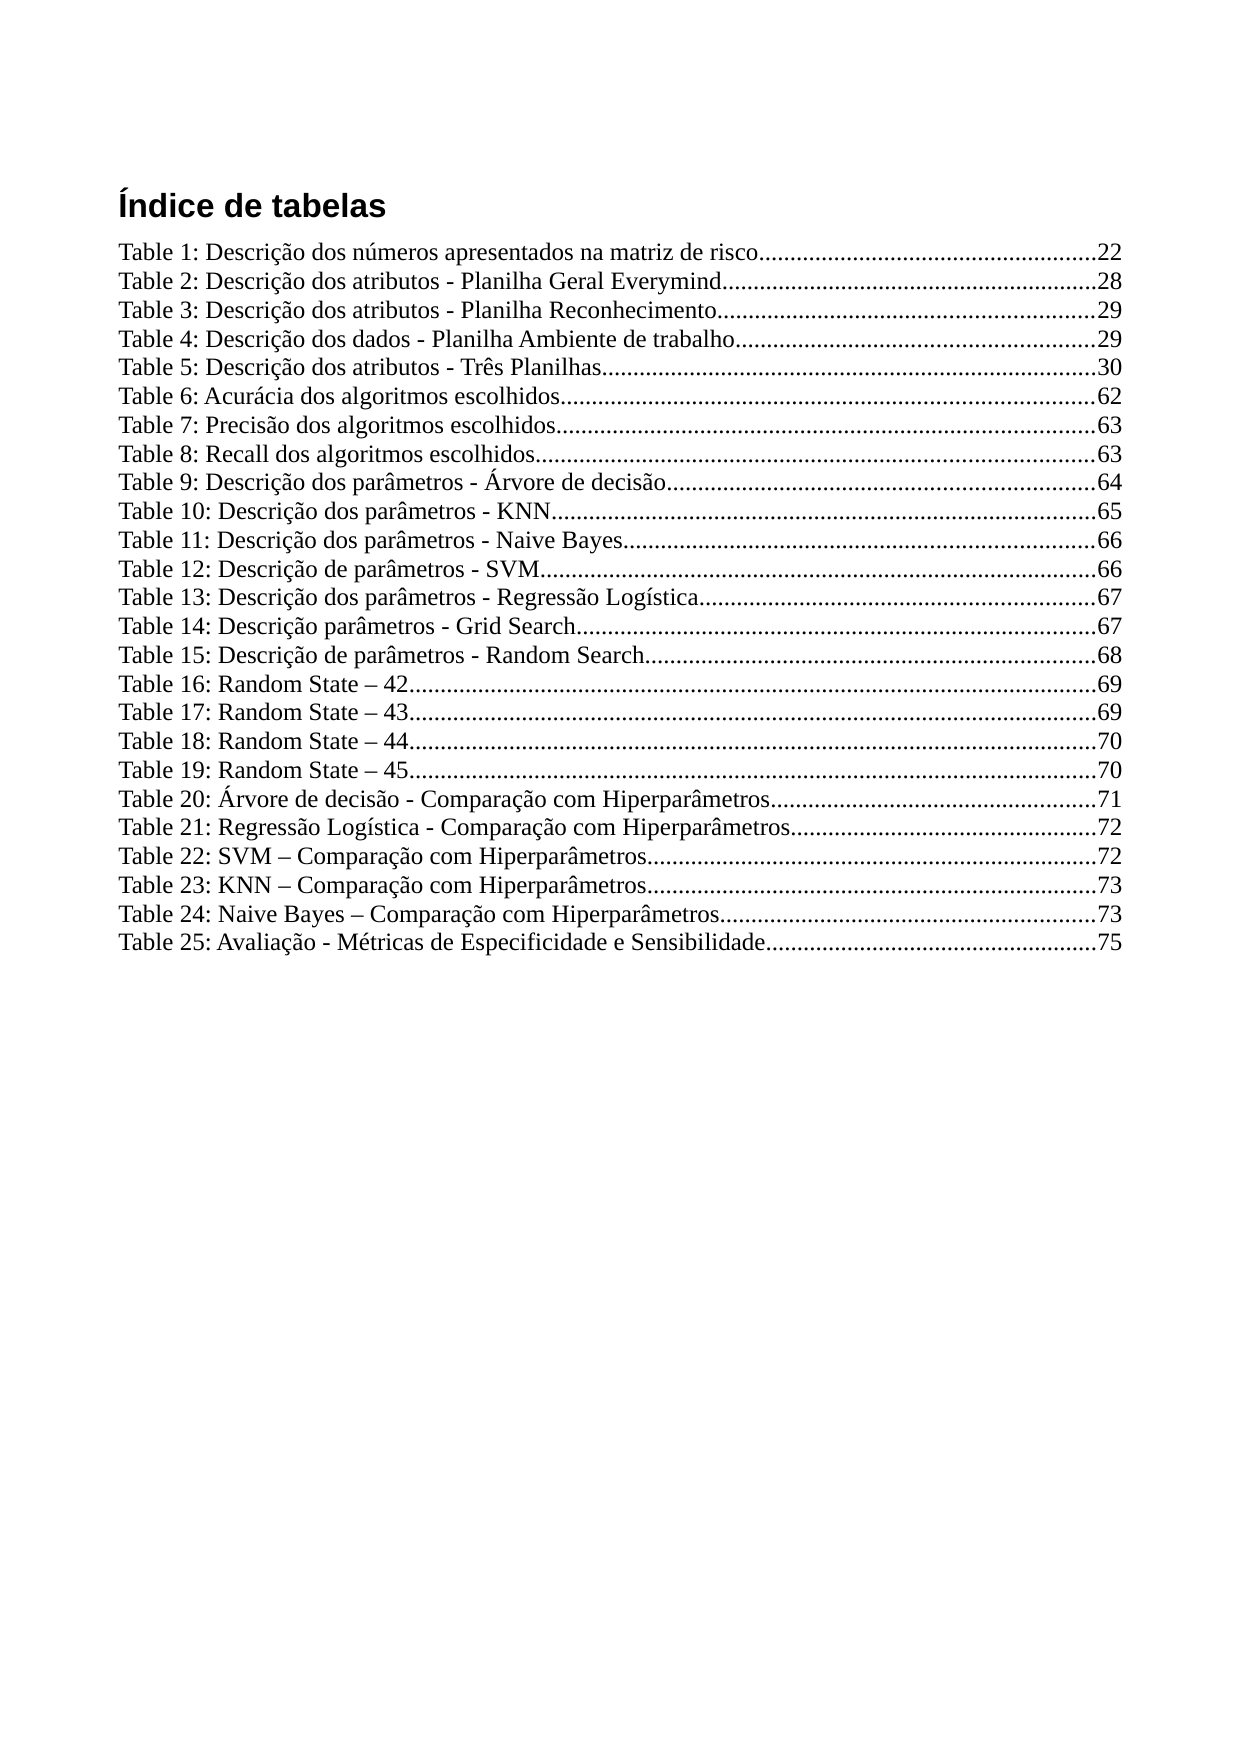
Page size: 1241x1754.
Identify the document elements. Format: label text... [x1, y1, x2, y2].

text Table 25: Avaliação - Métricas de Especificidade e Sensibilidade 75 [118, 927, 1122, 956]
text Table 20: Árvore de decisão - Comparação com Hiperparâmetros 71 [118, 784, 1122, 812]
text Table 19: Random State – 45 70 [118, 755, 1122, 784]
text Table 11: Descrição dos parâmetros - Naive Bayes 66 [118, 525, 1122, 554]
text Table 15: Descrição de parâmetros - Random Search 68 [118, 640, 1122, 669]
text Table 8: Recall dos algoritmos escolhidos 63 [118, 439, 1122, 467]
text Table 7: Precisão dos algoritmos escolhidos 63 [118, 410, 1122, 439]
text Table 21: Regressão Logística - Comparação com Hiperparâmetros 72 [118, 812, 1122, 841]
text Table 1: Descrição dos números apresentados na matriz de risco 22 [118, 237, 1122, 266]
text Table 14: Descrição parâmetros - Grid Search 67 [118, 611, 1122, 640]
text Table 9: Descrição dos parâmetros - Árvore de decisão 64 [118, 467, 1122, 496]
text Table 13: Descrição dos parâmetros - Regressão Logística 67 [118, 582, 1122, 611]
subtitle Índice de tabelas [118, 186, 1122, 225]
text Table 18: Random State – 44 70 [118, 726, 1122, 755]
text Table 6: Acurácia dos algoritmos escolhidos 62 [118, 381, 1122, 410]
text Table 23: KNN – Comparação com Hiperparâmetros 73 [118, 870, 1122, 899]
text Table 12: Descrição de parâmetros - SVM 66 [118, 554, 1122, 582]
text Table 22: SVM – Comparação com Hiperparâmetros 72 [118, 841, 1122, 870]
text Table 10: Descrição dos parâmetros - KNN 65 [118, 496, 1122, 525]
text Table 2: Descrição dos atributos - Planilha Geral Everymind 28 [118, 266, 1122, 295]
text Table 3: Descrição dos atributos - Planilha Reconhecimento 29 [118, 295, 1122, 324]
text Table 24: Naive Bayes – Comparação com Hiperparâmetros 73 [118, 899, 1122, 927]
text Table 17: Random State – 43 69 [118, 697, 1122, 726]
text Table 4: Descrição dos dados - Planilha Ambiente de trabalho 29 [118, 324, 1122, 352]
text Table 5: Descrição dos atributos - Três Planilhas 30 [118, 352, 1122, 381]
text Table 16: Random State – 42 69 [118, 669, 1122, 697]
